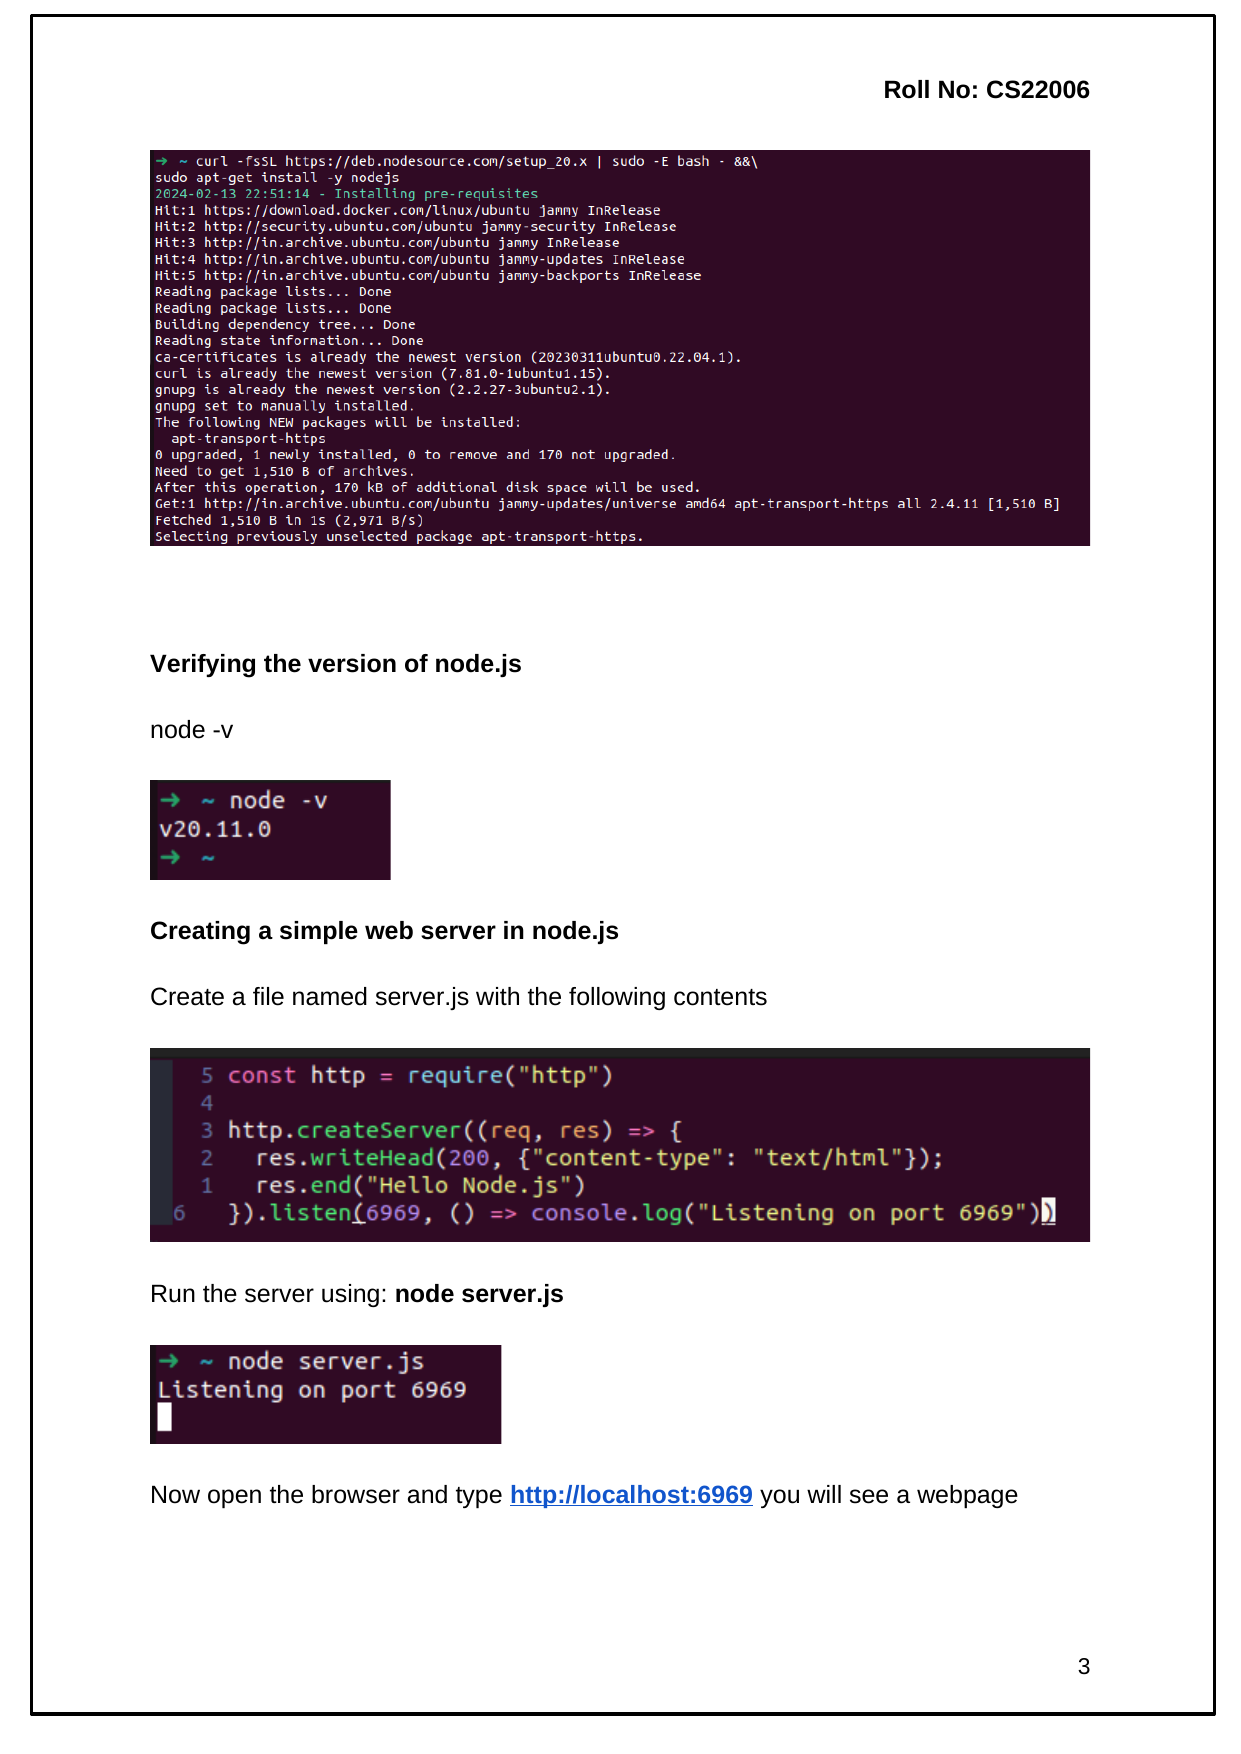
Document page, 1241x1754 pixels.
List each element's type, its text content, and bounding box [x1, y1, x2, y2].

text Create a file named server.js with the following contents [150, 982, 1090, 1011]
picture [150, 780, 391, 880]
picture [150, 1048, 1091, 1242]
text node -v [150, 715, 1090, 743]
text Creating a simple web server in node.js [150, 916, 1090, 945]
picture [150, 1345, 502, 1444]
text Verifying the version of node.js [150, 649, 1090, 677]
text Run the server using: node server.js [150, 1279, 1090, 1308]
picture [150, 150, 1091, 546]
text Now open the browser and type http://localhost:6969 you will see a webpage [150, 1480, 1090, 1509]
